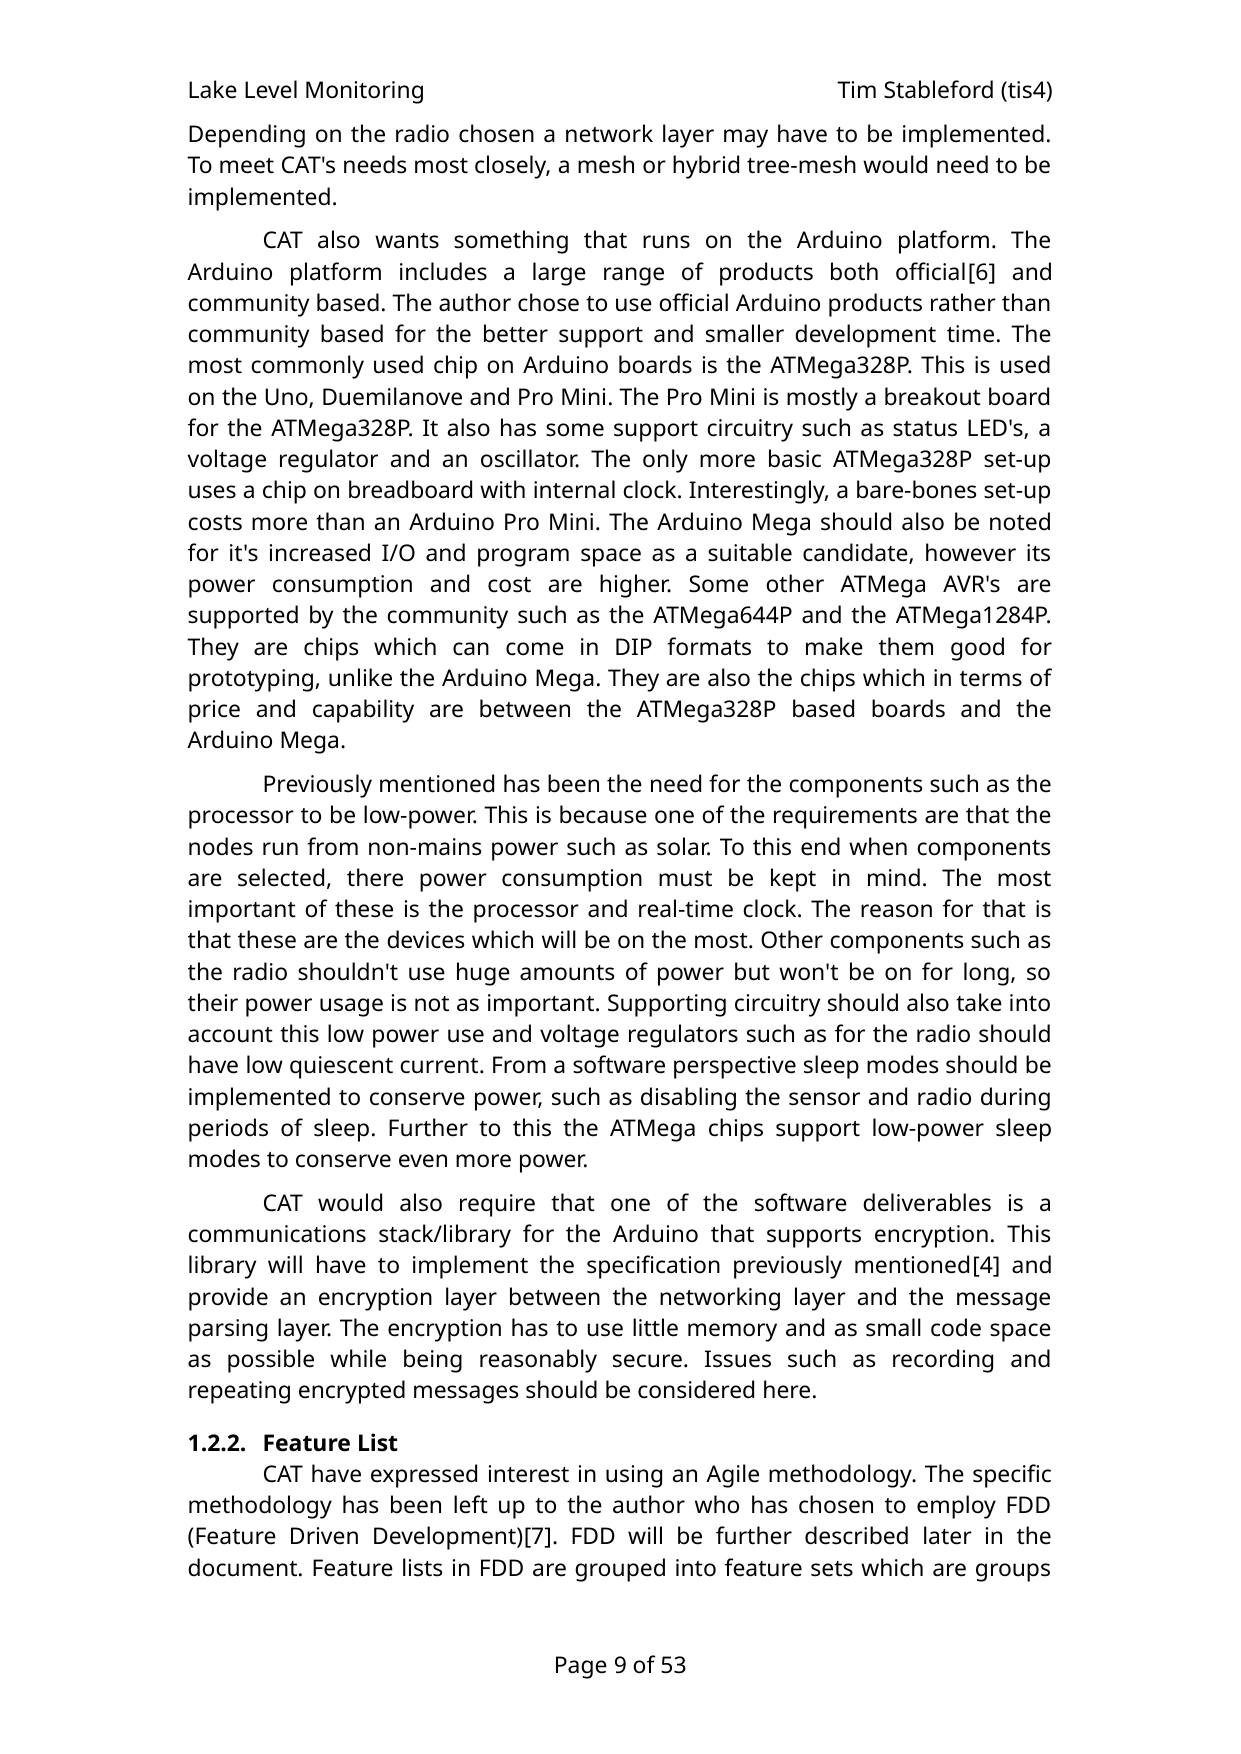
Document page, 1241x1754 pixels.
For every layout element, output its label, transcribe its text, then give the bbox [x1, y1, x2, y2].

subtitle Feature List [187, 1426, 1053, 1458]
text CAT also wants something that runs on the Arduino platform. The Arduino platform includes a large range of products both official[6] and community based. The author chose to use official Arduino products rather than community based for the better support and smaller development time. The most commonly used chip on Arduino boards is the ATMega328P. This is used on the Uno, Duemilanove and Pro Mini. The Pro Mini is mostly a breakout board for the ATMega328P. It also has some support circuitry such as status LED's, a voltage regulator and an oscillator. The only more basic ATMega328P set-up uses a chip on breadboard with internal clock. Interestingly, a bare-bones set-up costs more than an Arduino Pro Mini. The Arduino Mega should also be noted for it's increased I/O and program space as a suitable candidate, however its power consumption and cost are higher. Some other ATMega AVR's are supported by the community such as the ATMega644P and the ATMega1284P. They are chips which can come in DIP formats to make them good for prototyping, unlike the Arduino Mega. They are also the chips which in terms of price and capability are between the ATMega328P based boards and the Arduino Mega. [187, 224, 1053, 756]
text Depending on the radio chosen a network layer may have to be implemented. To meet CAT's needs most closely, a mesh or hybrid tree-mesh would need to be implemented. [187, 118, 1053, 212]
text Previously mentioned has been the need for the components such as the processor to be low-power. This is because one of the requirements are that the nodes run from non-mains power such as solar. To this end when components are selected, there power consumption must be kept in mind. The most important of these is the processor and real-time clock. The reason for that is that these are the devices which will be on the most. Other components such as the radio shouldn't use huge amounts of power but won't be on for long, so their power usage is not as important. Supporting circuitry should also take into account this low power use and voltage regulators such as for the radio should have low quiescent current. From a software perspective sleep modes should be implemented to conserve power, such as disabling the sensor and radio during periods of sleep. Further to this the ATMega chips support low-power sleep modes to conserve even more power. [187, 768, 1053, 1174]
text CAT have expressed interest in using an Agile methodology. The specific methodology has been left up to the author who has chosen to employ FDD (Feature Driven Development)[7]. FDD will be further described later in the document. Feature lists in FDD are grouped into feature sets which are groups [187, 1458, 1053, 1583]
text CAT would also require that one of the software deliverables is a communications stack/library for the Arduino that supports encryption. This library will have to implement the specification previously mentioned[4] and provide an encryption layer between the networking layer and the message parsing layer. The encryption has to use little memory and as small code space as possible while being reasonably secure. Issues such as recording and repeating encrypted messages should be considered here. [187, 1187, 1053, 1406]
